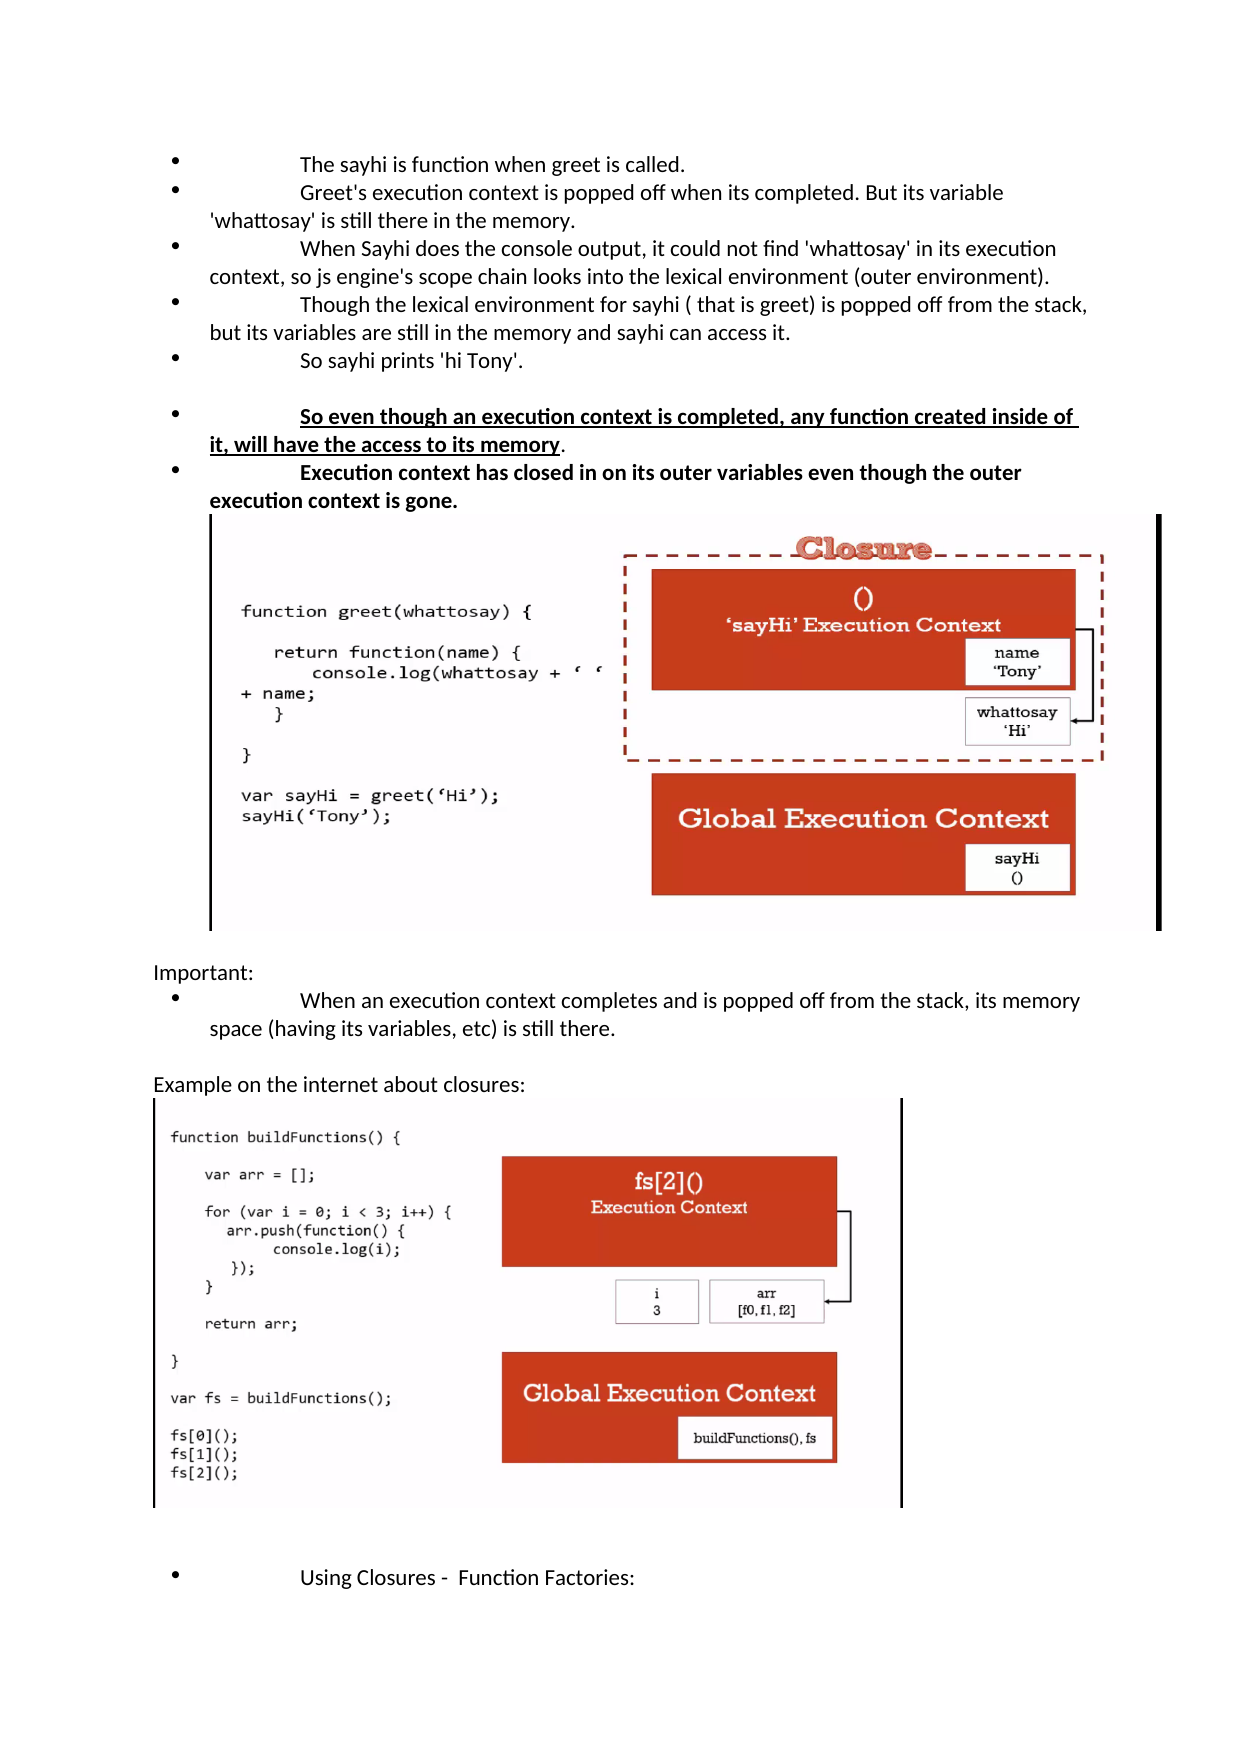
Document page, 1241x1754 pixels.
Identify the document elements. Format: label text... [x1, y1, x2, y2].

list When Sayhi does the console output, it could not find 'whattosay' in its execution context, so js engine's scope chain looks into the lexical environment (outer environment). [172, 234, 1090, 290]
text Important: [153, 958, 1090, 986]
list Using Closures - Function Factories: [172, 1563, 1090, 1591]
picture [209, 514, 1162, 931]
list The sayhi is function when greet is called. [172, 150, 1090, 178]
list So sayhi prints 'hi Tony'. [172, 346, 1090, 374]
picture [153, 1098, 903, 1508]
list Greet's execution context is popped off when its completed. But its variable 'whattosay' is still there in the memory. [172, 178, 1090, 234]
list When an execution context completes and is popped off from the stack, its memory space (having its variables, etc) is still there. [172, 986, 1090, 1042]
list Though the lexical environment for sayhi ( that is greet) is popped off from the stack, but its variables are still in the memory and sayhi can access it. [172, 290, 1090, 346]
text Example on the internet about closures: [153, 1070, 1090, 1098]
list Execution context has closed in on its outer variables even though the outer execution context is gone. [172, 458, 1090, 514]
list So even though an execution context is completed, any function created inside of it, will have the access to its memory. [172, 402, 1090, 458]
